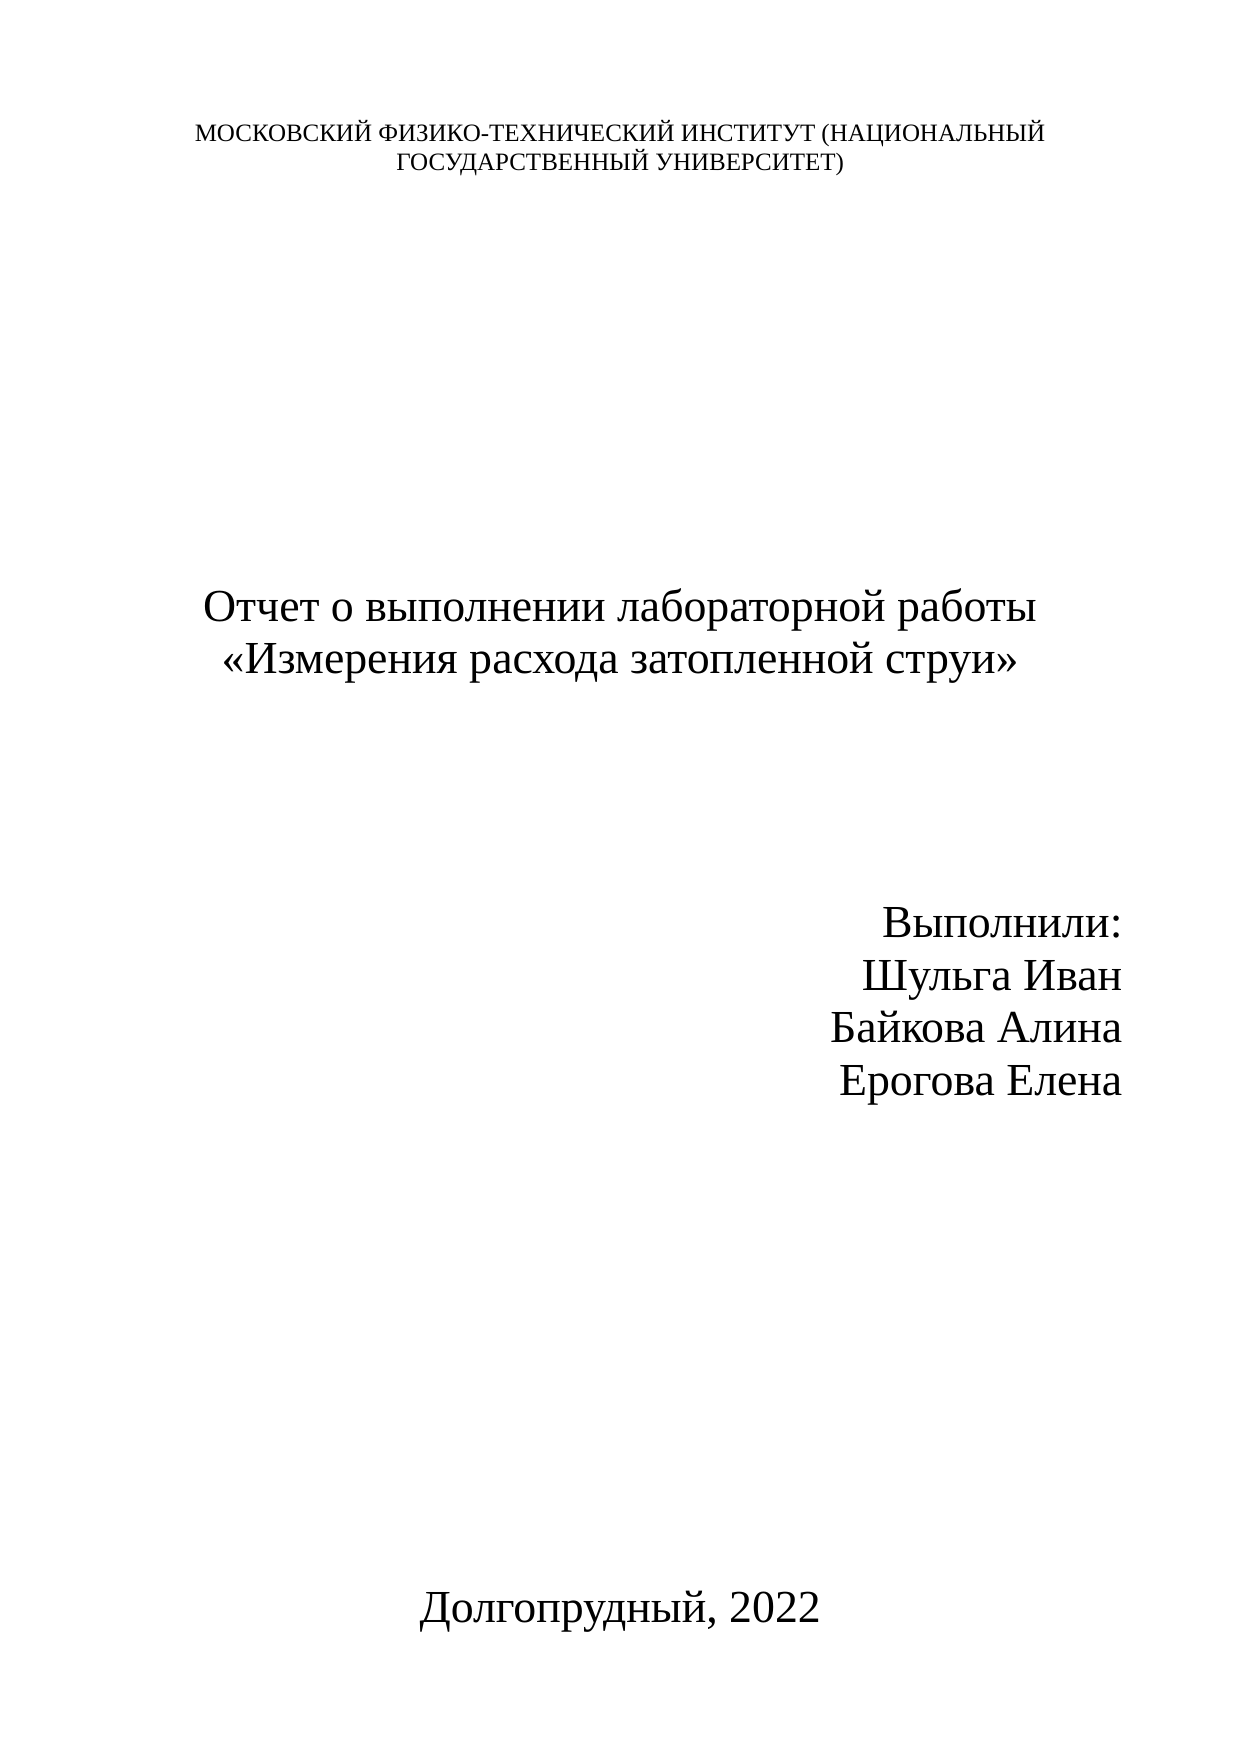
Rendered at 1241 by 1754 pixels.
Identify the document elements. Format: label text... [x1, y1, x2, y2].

text Байкова Алина [118, 1000, 1122, 1052]
text Долгопрудный, 2022 [118, 1579, 1122, 1632]
text Отчет о выполнении лабораторной работы [118, 578, 1122, 631]
text Шульга Иван [118, 947, 1122, 1000]
text МОСКОВСКИЙ ФИЗИКО-ТЕХНИЧЕСКИЙ ИНСТИТУТ (НАЦИОНАЛЬНЫЙ ГОСУДАРСТВЕННЫЙ УНИВЕРСИТЕТ) [118, 118, 1122, 176]
text «Измерения расхода затопленной струи» [118, 631, 1122, 683]
text Выполнили: [118, 894, 1122, 947]
text Ерогова Елена [118, 1052, 1122, 1105]
